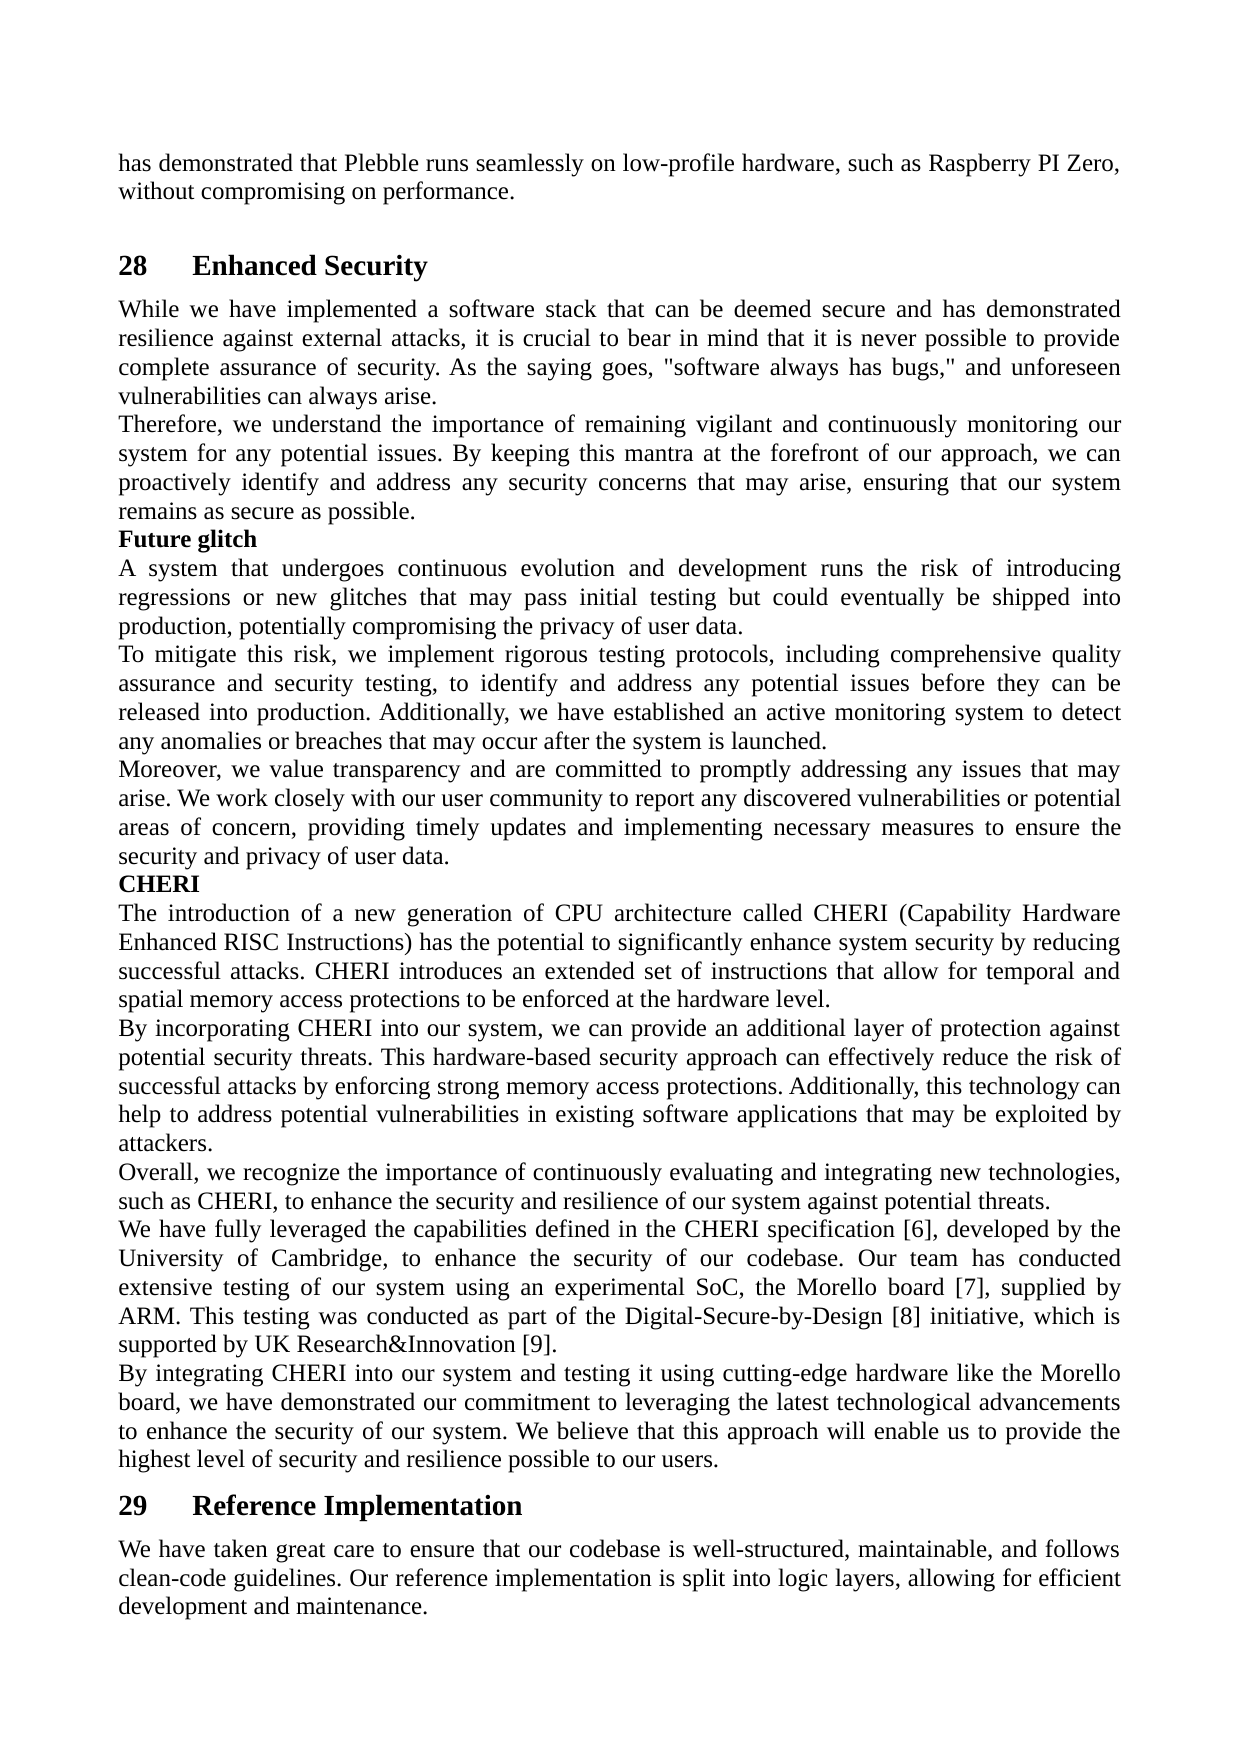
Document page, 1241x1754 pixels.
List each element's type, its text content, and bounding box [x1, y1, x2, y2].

text By incorporating CHERI into our system, we can provide an additional layer of protection against potential security threats. This hardware-based security approach can effectively reduce the risk of successful attacks by enforcing strong memory access protections. Additionally, this technology can help to address potential vulnerabilities in existing software applications that may be exploited by attackers. [118, 1013, 1122, 1157]
text Therefore, we understand the importance of remaining vigilant and continuously monitoring our system for any potential issues. By keeping this mantra at the forefront of our approach, we can proactively identify and address any security concerns that may arise, ensuring that our system remains as secure as possible. [118, 409, 1122, 524]
text We have fully leveraged the capabilities defined in the CHERI specification [6], developed by the University of Cambridge, to enhance the security of our codebase. Our team has conducted extensive testing of our system using an experimental SoC, the Morello board [7], supplied by ARM. This testing was conducted as part of the Digital-Secure-by-Design [8] initiative, which is supported by UK Research&Innovation [9]. [118, 1214, 1122, 1358]
text CHERI [118, 869, 1122, 898]
text Future glitch [118, 524, 1122, 553]
text A system that undergoes continuous evolution and development runs the risk of introducing regressions or new glitches that may pass initial testing but could eventually be shipped into production, potentially compromising the privacy of user data. [118, 553, 1122, 639]
text To mitigate this risk, we implement rigorous testing protocols, including comprehensive quality assurance and security testing, to identify and address any potential issues before they can be released into production. Additionally, we have established an active monitoring system to detect any anomalies or breaches that may occur after the system is launched. [118, 639, 1122, 754]
text By integrating CHERI into our system and testing it using cutting-edge hardware like the Morello board, we have demonstrated our commitment to leveraging the latest technological advancements to enhance the security of our system. We believe that this approach will enable us to provide the highest level of security and resilience possible to our users. [118, 1358, 1122, 1473]
text Overall, we recognize the importance of continuously evaluating and integrating new technologies, such as CHERI, to enhance the security and resilience of our system against potential threats. [118, 1157, 1122, 1214]
subtitle Reference Implementation [118, 1488, 1122, 1521]
text While we have implemented a software stack that can be deemed secure and has demonstrated resilience against external attacks, it is crucial to bear in mind that it is never possible to provide complete assurance of security. As the saying goes, "software always has bugs," and unforeseen vulnerabilities can always arise. [118, 294, 1122, 409]
text The introduction of a new generation of CPU architecture called CHERI (Capability Hardware Enhanced RISC Instructions) has the potential to significantly enhance system security by reducing successful attacks. CHERI introduces an extended set of instructions that allow for temporal and spatial memory access protections to be enforced at the hardware level. [118, 898, 1122, 1013]
text We have taken great care to ensure that our codebase is well-structured, maintainable, and follows clean-code guidelines. Our reference implementation is split into logic layers, allowing for efficient development and maintenance. [118, 1534, 1122, 1620]
subtitle Enhanced Security [118, 248, 1122, 282]
text Moreover, we value transparency and are committed to promptly addressing any issues that may arise. We work closely with our user community to report any discovered vulnerabilities or potential areas of concern, providing timely updates and implementing necessary measures to ensure the security and privacy of user data. [118, 754, 1122, 869]
text has demonstrated that Plebble runs seamlessly on low-profile hardware, such as Raspberry PI Zero, without compromising on performance. [118, 148, 1122, 205]
